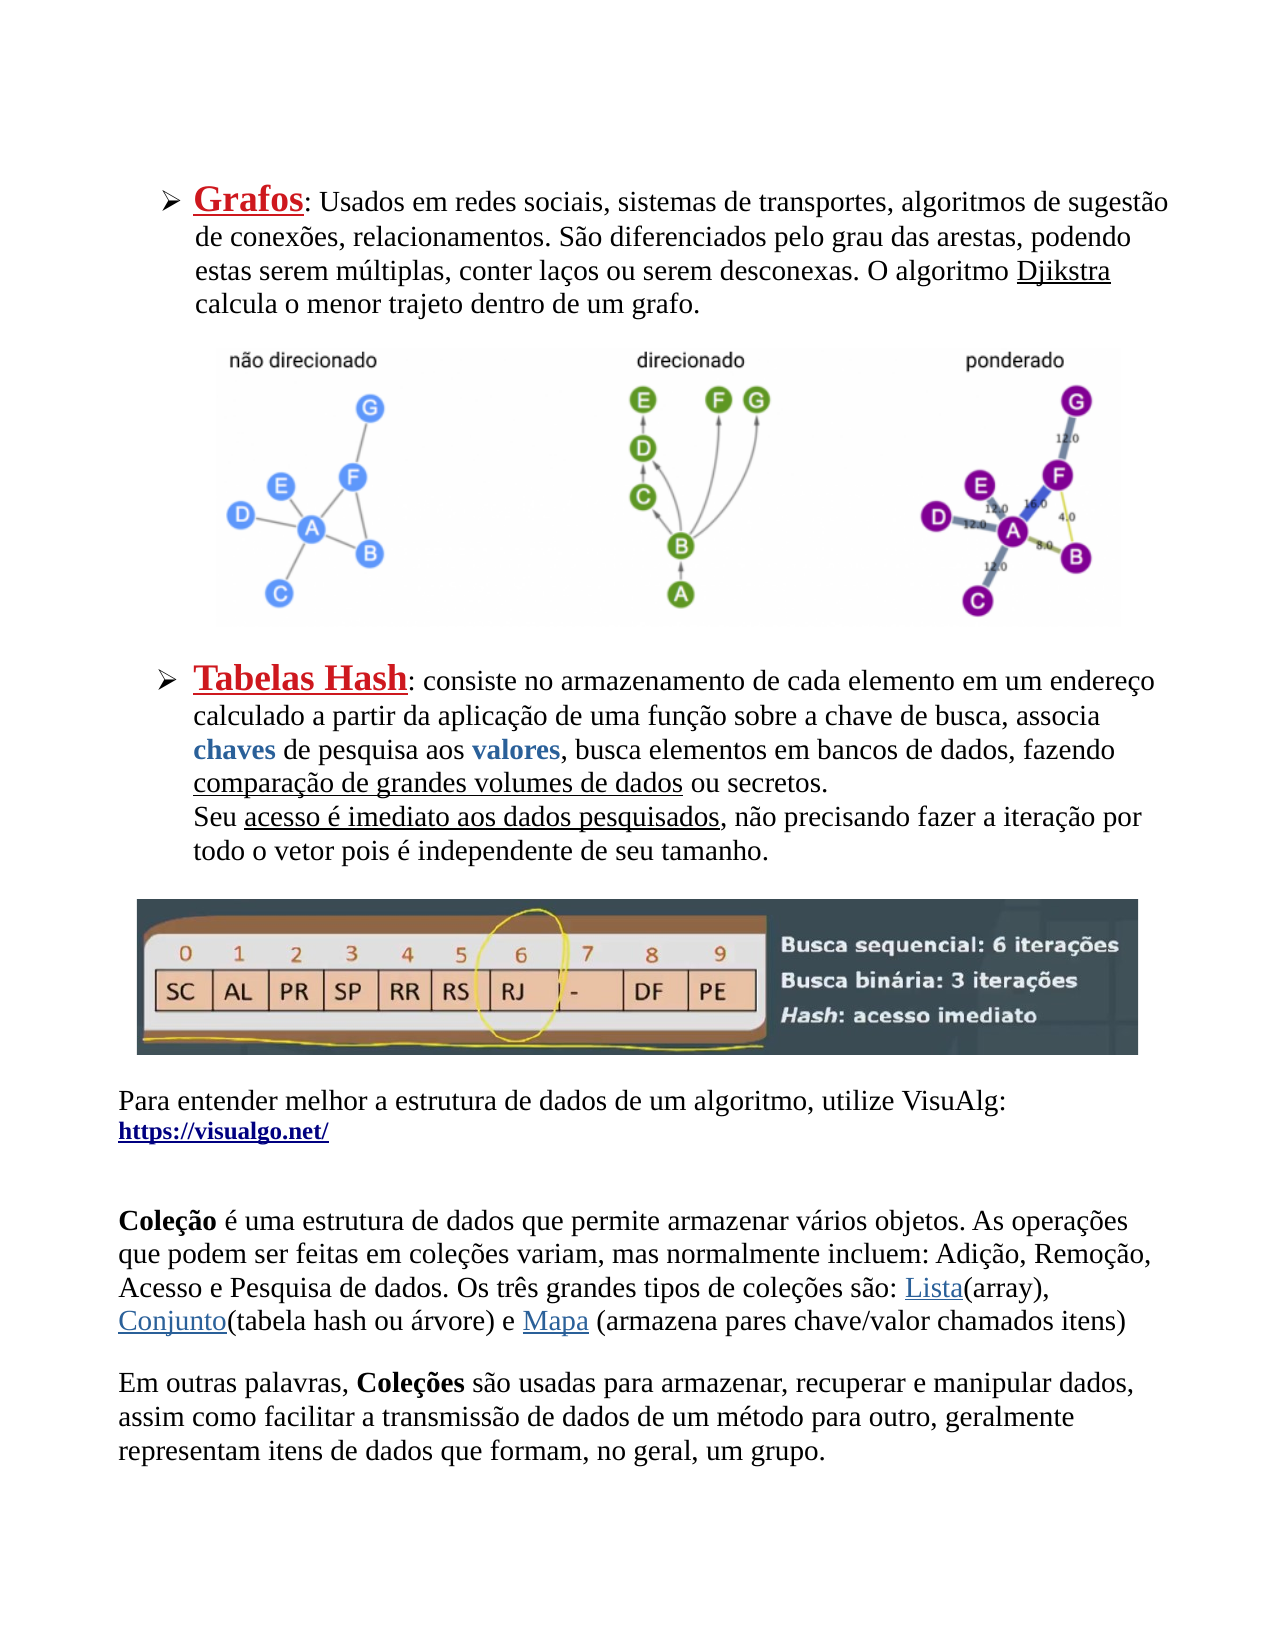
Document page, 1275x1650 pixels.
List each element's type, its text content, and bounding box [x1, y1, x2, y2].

list Tabelas Hash: consiste no armazenamento de cada elemento em um endereço calculado a partir da aplicação de uma função sobre a chave de busca, associa chaves de pesquisa aos valores, busca elementos em bancos de dados, fazendo comparação de grandes volumes de dados ou secretos. Seu acesso é imediato aos dados pesquisados, não precisando fazer a iteração por todo o vetor pois é independente de seu tamanho. [156, 655, 1157, 866]
list Grafos: Usados em redes sociais, sistemas de transportes, algoritmos de sugestão de conexões, relacionamentos. São diferenciados pelo grau das arestas, podendo estas serem múltiplas, conter laços ou serem desconexas. O algoritmo Djikstra calcula o menor trajeto dentro de um grafo. [159, 176, 1186, 349]
text Em outras palavras, Coleções são usadas para armazenar, recuperar e manipular dados, assim como facilitar a transmissão de dados de um método para outro, geralmente representam itens de dados que formam, no geral, um grupo. [118, 1366, 1157, 1466]
text Coleção é uma estrutura de dados que permite armazenar vários objetos. As operações que podem ser feitas em coleções variam, mas normalmente incluem: Adição, Remoção, Acesso e Pesquisa de dados. Os três grandes tipos de coleções são: Lista(array), Conjunto(tabela hash ou árvore) e Mapa (armazena pares chave/valor chamados itens) [118, 1203, 1157, 1337]
picture [216, 348, 1122, 627]
picture [136, 899, 1139, 1055]
text Para entender melhor a estrutura de dados de um algoritmo, utilize VisuAlg: https://visualgo.net/ [118, 1083, 1157, 1174]
